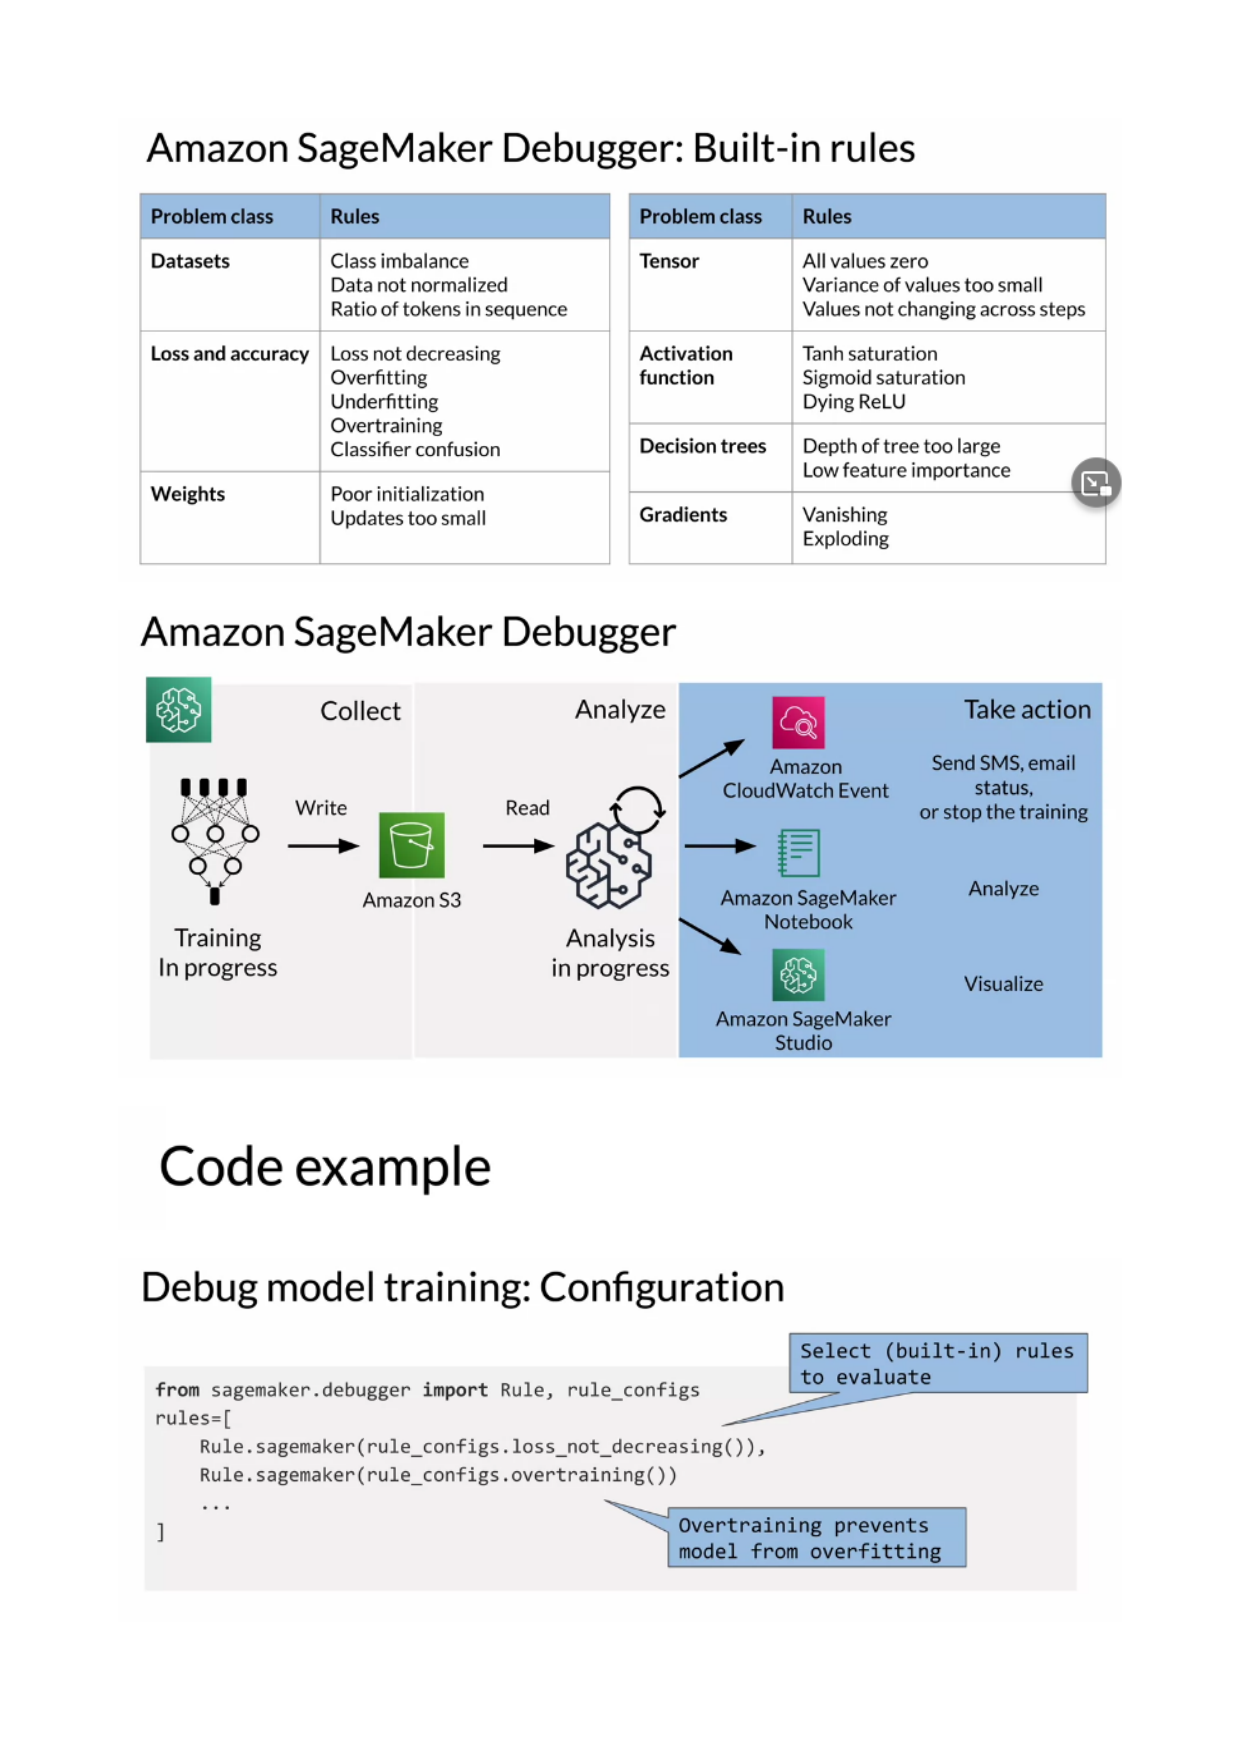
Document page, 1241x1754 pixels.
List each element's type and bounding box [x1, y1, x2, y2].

picture [118, 118, 1123, 582]
picture [118, 1106, 1123, 1230]
picture [118, 1258, 1123, 1622]
picture [118, 610, 1123, 1078]
